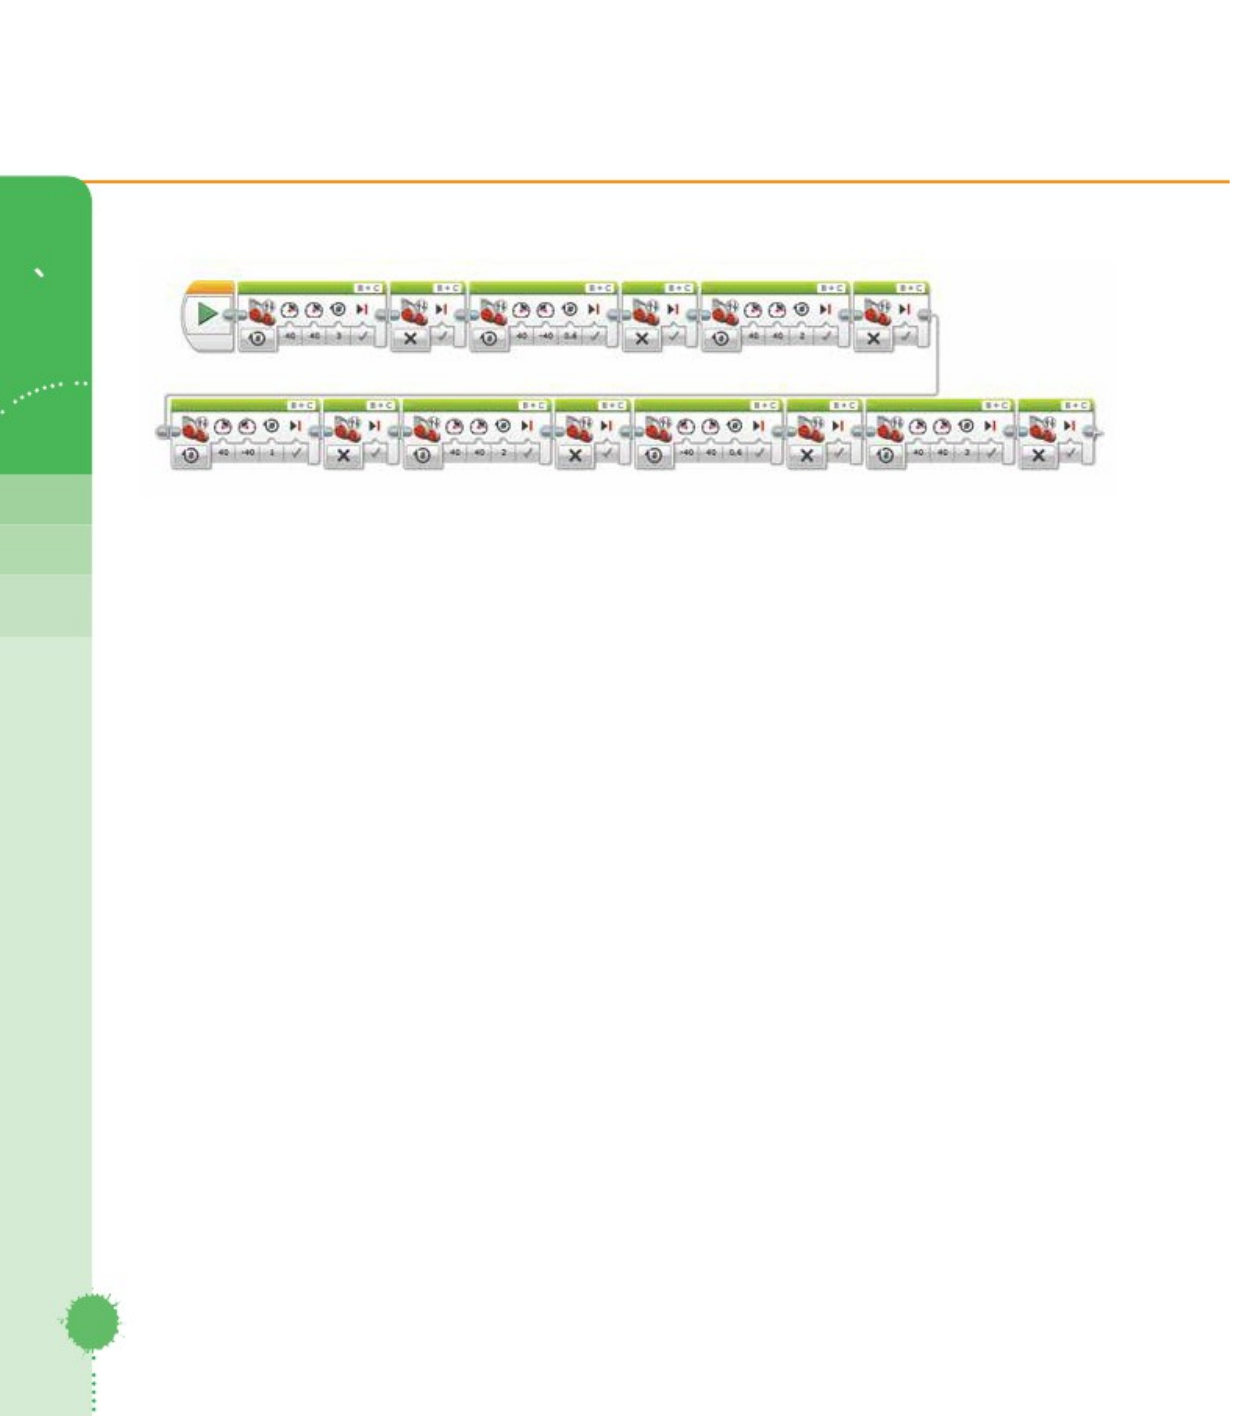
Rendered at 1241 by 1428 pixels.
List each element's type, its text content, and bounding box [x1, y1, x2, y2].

text SESION [1230, 256, 1240, 286]
picture [0, 0, 1230, 1416]
text 2 [1230, 403, 1240, 474]
text 31 [1230, 1321, 1240, 1348]
